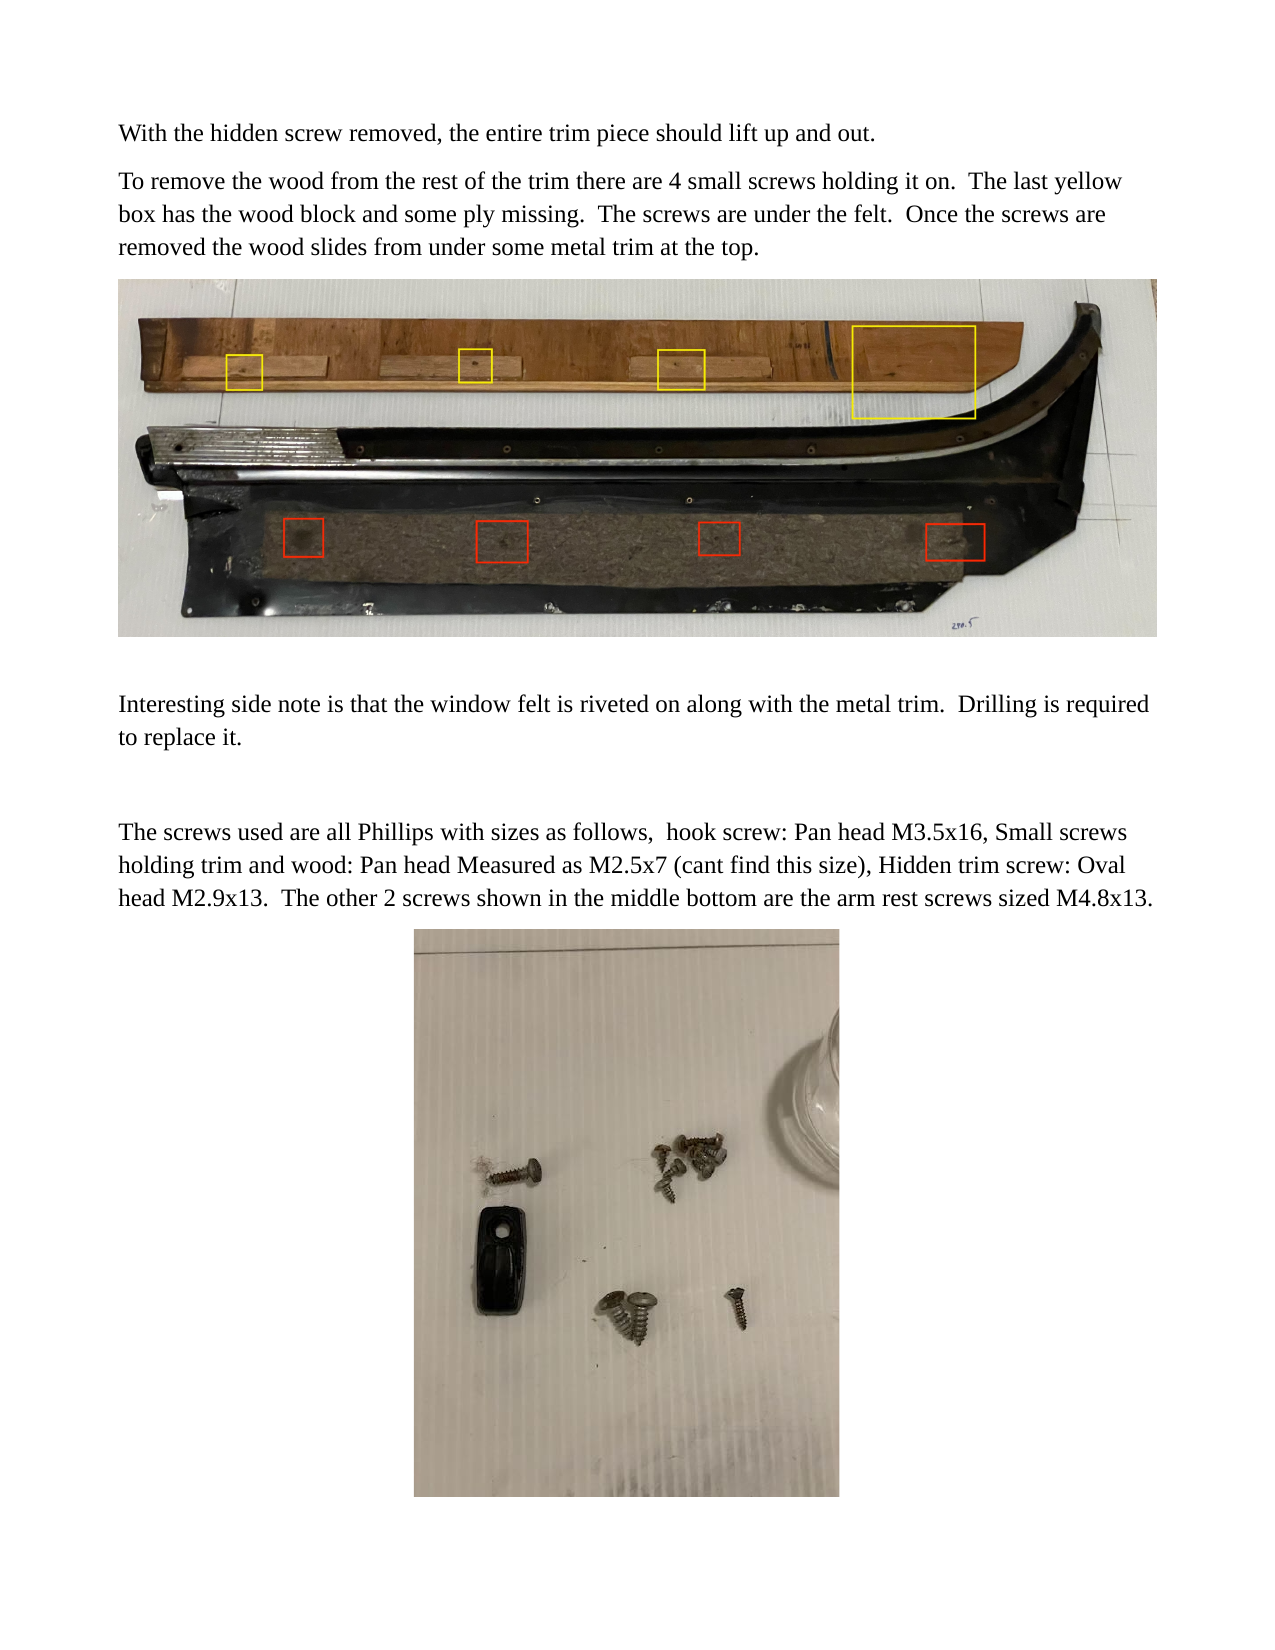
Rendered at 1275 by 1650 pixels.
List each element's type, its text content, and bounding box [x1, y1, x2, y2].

picture [118, 279, 1157, 637]
text The screws used are all Phillips with sizes as follows, hook screw: Pan head M3.5x16, Small screws holding trim and wood: Pan head Measured as M2.5x7 (cant find this size), Hidden trim screw: Oval head M2.9x13. The other 2 screws shown in the middle bottom are the arm rest screws sized M4.8x13. [118, 817, 1157, 912]
picture [413, 929, 840, 1497]
text With the hidden screw removed, the entire trim piece should lift up and out. [118, 118, 1157, 147]
text Interesting side note is that the window felt is riveted on along with the metal trim. Drilling is required to replace it. [118, 689, 1157, 751]
text To remove the wood from the rest of the trim there are 4 small screws holding it on. The last yellow box has the wood block and some ply missing. The screws are under the felt. Once the screws are removed the wood slides from under some metal trim at the top. [118, 166, 1157, 261]
